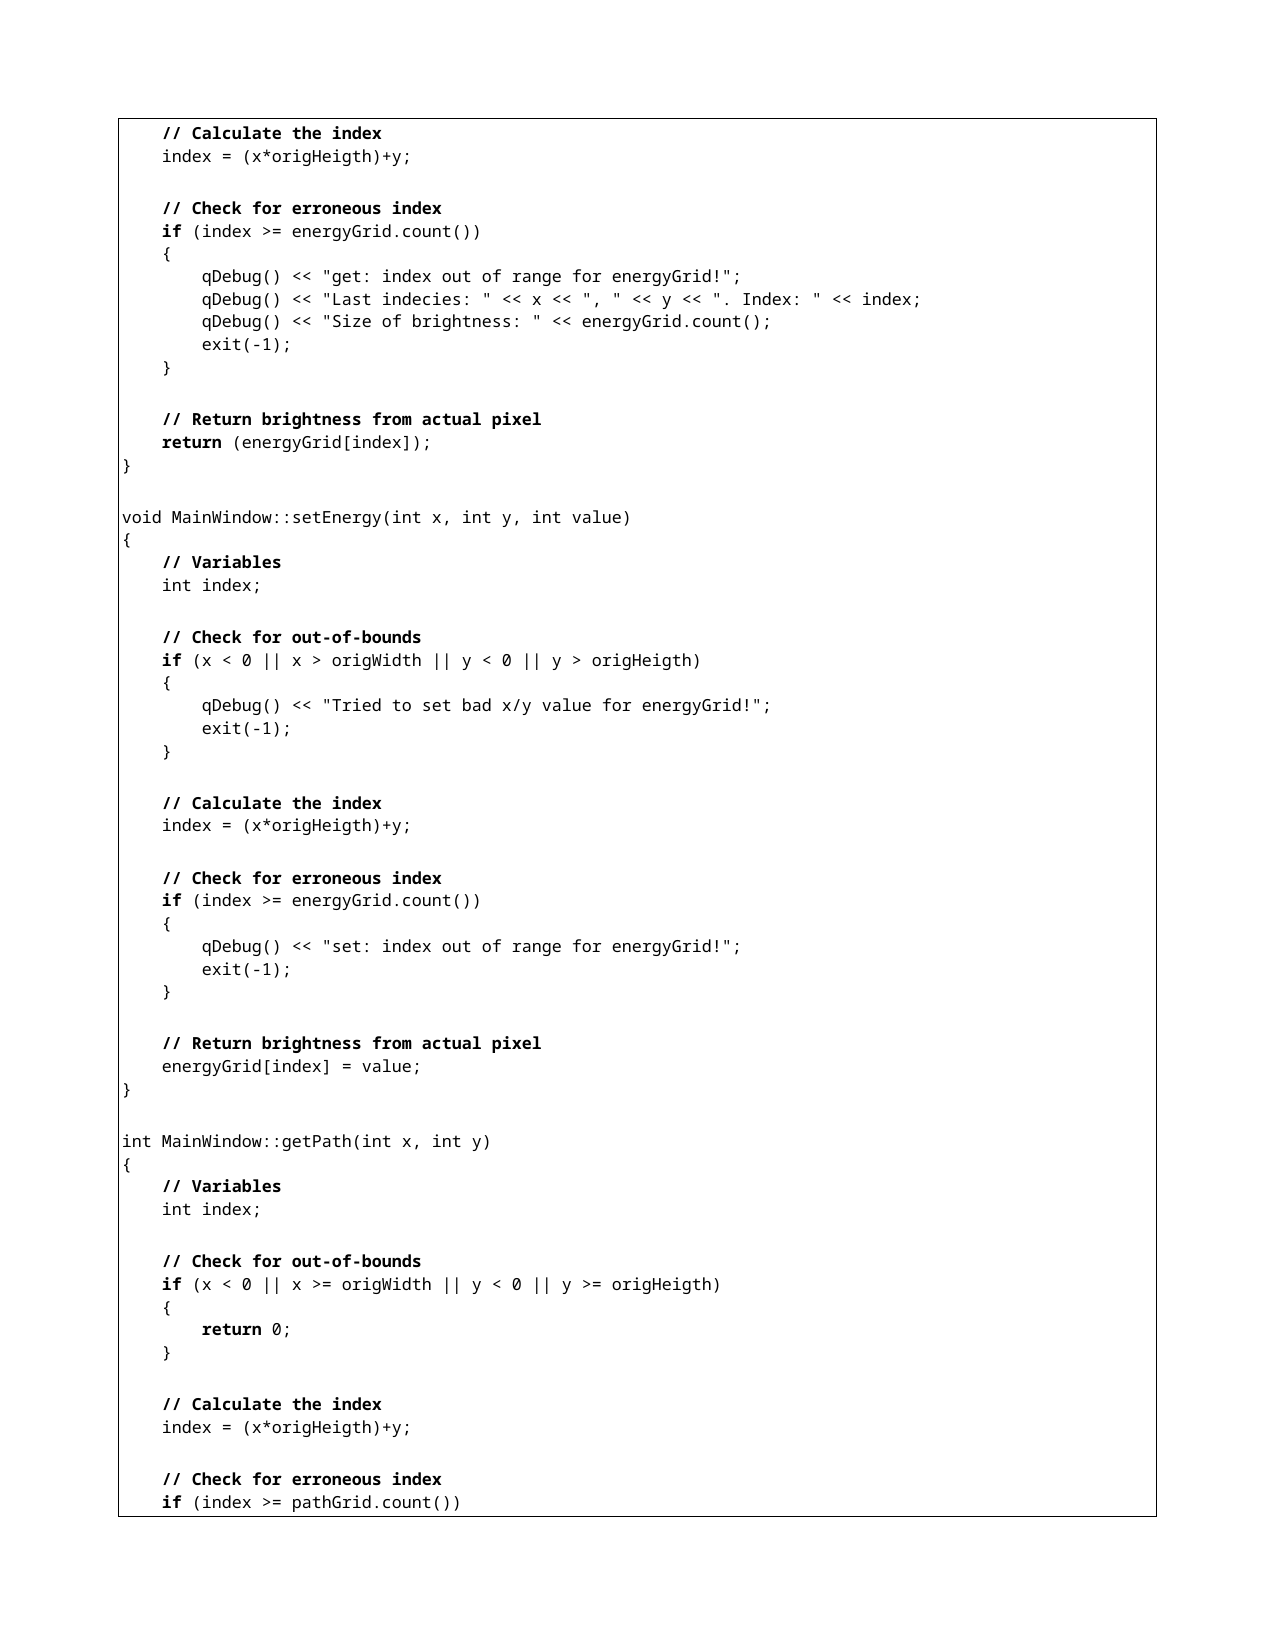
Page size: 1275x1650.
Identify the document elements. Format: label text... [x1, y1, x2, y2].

text { [119, 238, 1156, 261]
text } [119, 449, 1156, 476]
text energyGrid[index] = value; [119, 1051, 1156, 1074]
text if (x < 0 || x > origWidth || y < 0 || y > origHeigth) [119, 645, 1156, 667]
text // Return brightness from actual pixel [119, 404, 1156, 427]
text qDebug() << "Size of brightness: " << energyGrid.count(); [119, 307, 1156, 329]
text void MainWindow::setEnergy(int x, int y, int value) [119, 502, 1156, 524]
text exit(-1); [119, 953, 1156, 976]
text // Variables [119, 1171, 1156, 1194]
text return (energyGrid[index]); [119, 427, 1156, 449]
text index = (x*origHeigth)+y; [119, 1412, 1156, 1438]
text // Check for erroneous index [119, 1464, 1156, 1487]
text // Check for erroneous index [119, 863, 1156, 885]
text qDebug() << "Last indecies: " << x << ", " << y << ". Index: " << index; [119, 284, 1156, 307]
text // Check for out-of-bounds [119, 622, 1156, 645]
text if (index >= pathGrid.count()) [119, 1487, 1156, 1516]
text int index; [119, 1194, 1156, 1220]
text if (index >= energyGrid.count()) [119, 216, 1156, 238]
text } [119, 1074, 1156, 1100]
text { [119, 667, 1156, 690]
text // Check for out-of-bounds [119, 1246, 1156, 1269]
text } [119, 976, 1156, 1002]
text } [119, 736, 1156, 762]
text } [119, 352, 1156, 378]
text // Calculate the index [119, 1389, 1156, 1412]
text exit(-1); [119, 329, 1156, 352]
text // Calculate the index [119, 119, 1156, 141]
text // Variables [119, 547, 1156, 570]
text if (index >= energyGrid.count()) [119, 885, 1156, 908]
text // Check for erroneous index [119, 193, 1156, 216]
text int MainWindow::getPath(int x, int y) [119, 1126, 1156, 1149]
text } [119, 1337, 1156, 1363]
text qDebug() << "Tried to set bad x/y value for energyGrid!"; [119, 690, 1156, 713]
text { [119, 908, 1156, 931]
text // Return brightness from actual pixel [119, 1028, 1156, 1051]
text if (x < 0 || x >= origWidth || y < 0 || y >= origHeigth) [119, 1269, 1156, 1292]
text int index; [119, 570, 1156, 596]
text { [119, 524, 1156, 547]
text qDebug() << "set: index out of range for energyGrid!"; [119, 931, 1156, 953]
text // Calculate the index [119, 788, 1156, 811]
text qDebug() << "get: index out of range for energyGrid!"; [119, 261, 1156, 284]
text { [119, 1149, 1156, 1171]
text return 0; [119, 1314, 1156, 1337]
text exit(-1); [119, 713, 1156, 736]
text index = (x*origHeigth)+y; [119, 141, 1156, 167]
text { [119, 1292, 1156, 1314]
text index = (x*origHeigth)+y; [119, 811, 1156, 837]
